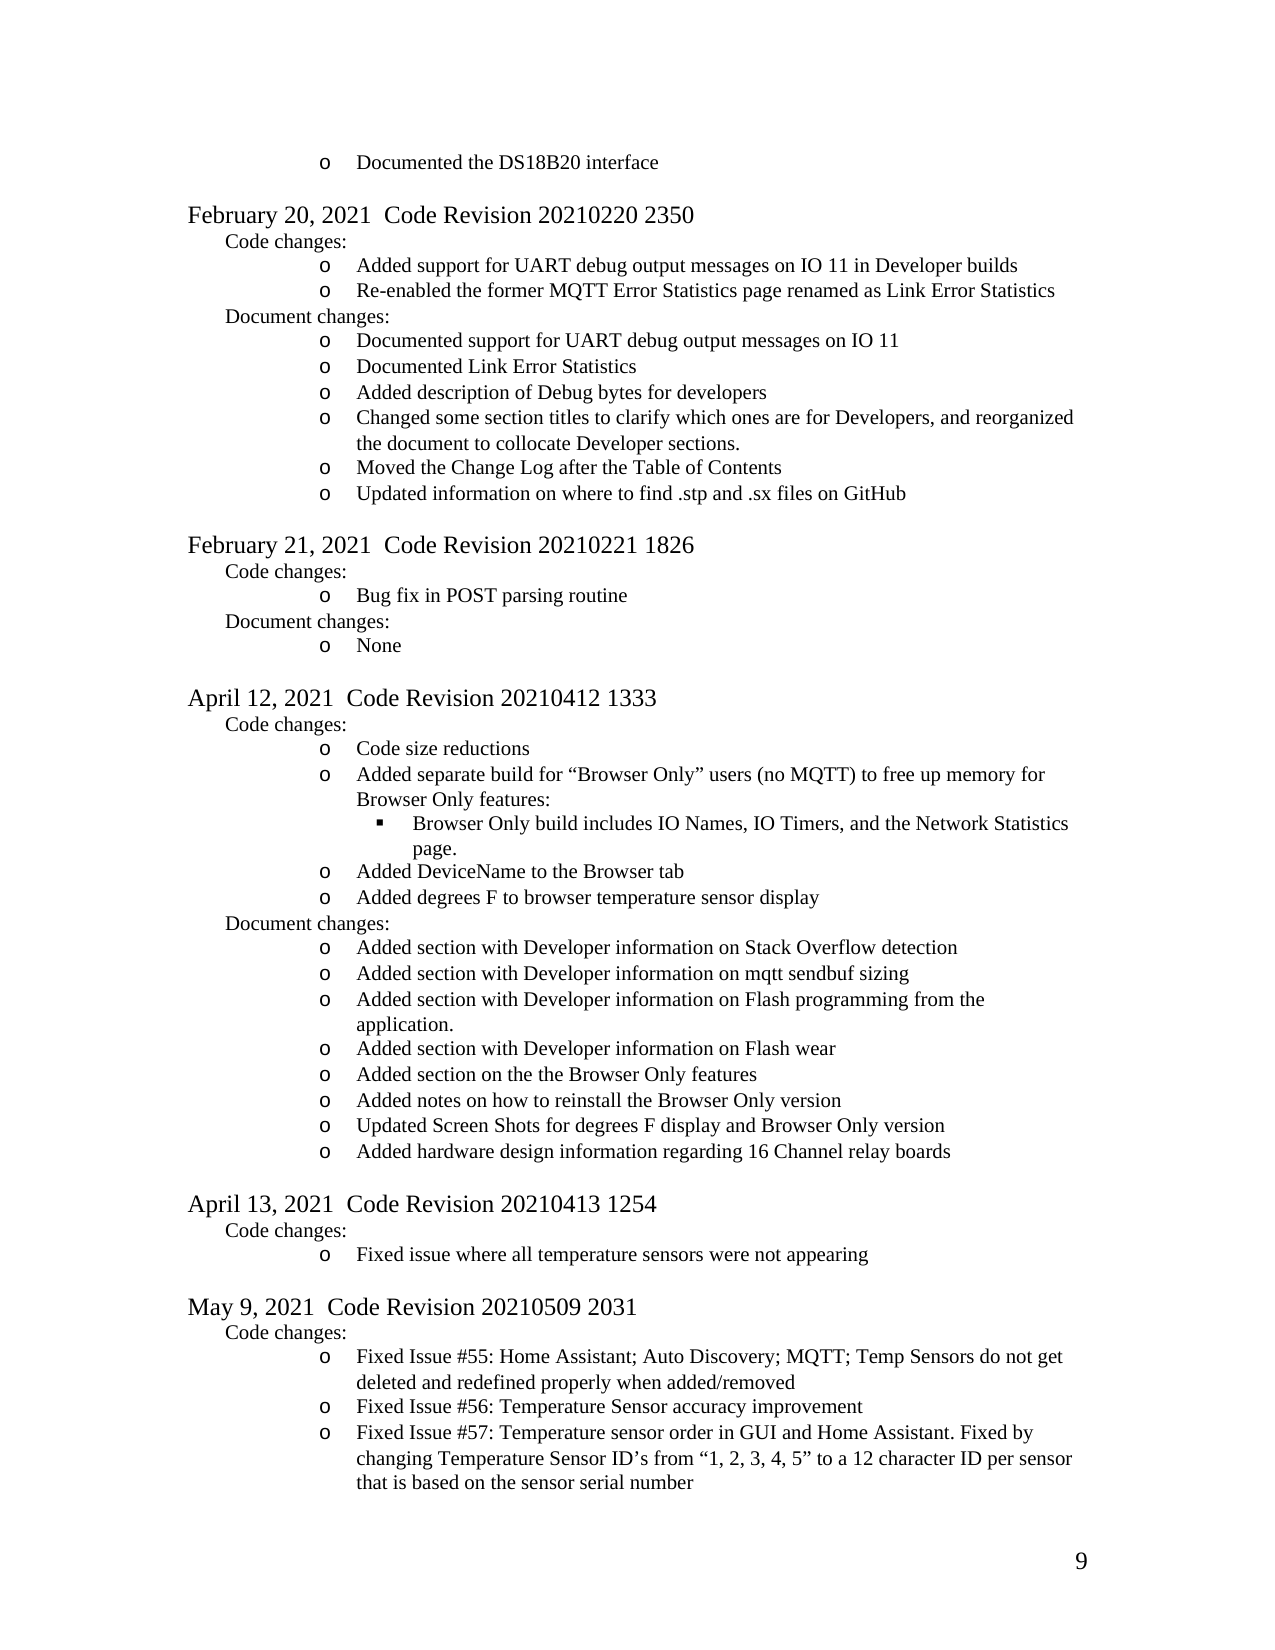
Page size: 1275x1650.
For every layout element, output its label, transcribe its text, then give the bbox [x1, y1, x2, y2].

text Document changes: [225, 911, 1087, 935]
list Fixed issue where all temperature sensors were not appearing [319, 1242, 1087, 1267]
list Added section on the the Browser Only features [319, 1062, 1087, 1088]
text April 13, 2021 Code Revision 20210413 1254 [187, 1189, 1087, 1218]
list Added separate build for “Browser Only” users (no MQTT) to free up memory for Browser Only features: [319, 762, 1087, 811]
text Code changes: [225, 1218, 1087, 1242]
list Bug fix in POST parsing routine [319, 583, 1087, 609]
text Code changes: [225, 228, 1087, 253]
list Documented Link Error Statistics [319, 354, 1087, 379]
list Re-enabled the former MQTT Error Statistics page renamed as Link Error Statistics [319, 278, 1087, 304]
text Code changes: [225, 712, 1087, 736]
list Added description of Debug bytes for developers [319, 379, 1087, 405]
list Documented the DS18B20 interface [319, 150, 1087, 176]
text February 21, 2021 Code Revision 20210221 1826 [187, 531, 1087, 559]
list Fixed Issue #57: Temperature sensor order in GUI and Home Assistant. Fixed by changing Temperature Sensor ID’s from “1, 2, 3, 4, 5” to a 12 character ID per sensor that is based on the sensor serial number [319, 1420, 1087, 1494]
list Added degrees F to browser temperature sensor display [319, 885, 1087, 911]
text Document changes: [225, 609, 1087, 633]
list Added section with Developer information on mqtt sendbuf sizing [319, 961, 1087, 986]
list Code size reductions [319, 736, 1087, 762]
list Added section with Developer information on Flash programming from the application. [319, 986, 1087, 1036]
list Added DeviceName to the Browser tab [319, 859, 1087, 885]
text Code changes: [225, 1320, 1087, 1344]
list Added section with Developer information on Stack Overflow detection [319, 935, 1087, 961]
text April 12, 2021 Code Revision 20210412 1333 [187, 683, 1087, 712]
list Added hardware design information regarding 16 Channel relay boards [319, 1139, 1087, 1165]
list Documented support for UART debug output messages on IO 11 [319, 328, 1087, 354]
list Moved the Change Log after the Table of Contents [319, 455, 1087, 481]
text Document changes: [225, 304, 1087, 328]
list Updated information on where to find .stp and .sx files on GitHub [319, 481, 1087, 507]
text May 9, 2021 Code Revision 20210509 2031 [187, 1292, 1087, 1320]
list Fixed Issue #55: Home Assistant; Auto Discovery; MQTT; Temp Sensors do not get deleted and redefined properly when added/removed [319, 1344, 1087, 1394]
text Code changes: [225, 559, 1087, 583]
list Added support for UART debug output messages on IO 11 in Developer builds [319, 253, 1087, 278]
list Updated Screen Shots for degrees F display and Browser Only version [319, 1113, 1087, 1139]
list Browser Only build includes IO Names, IO Timers, and the Network Statistics page. [375, 811, 1087, 859]
list Changed some section titles to clarify which ones are for Developers, and reorganized the document to collocate Developer sections. [319, 405, 1087, 455]
list None [319, 633, 1087, 659]
list Added notes on how to reinstall the Browser Only version [319, 1088, 1087, 1113]
list Fixed Issue #56: Temperature Sensor accuracy improvement [319, 1394, 1087, 1420]
text February 20, 2021 Code Revision 20210220 2350 [187, 200, 1087, 228]
list Added section with Developer information on Flash wear [319, 1036, 1087, 1062]
